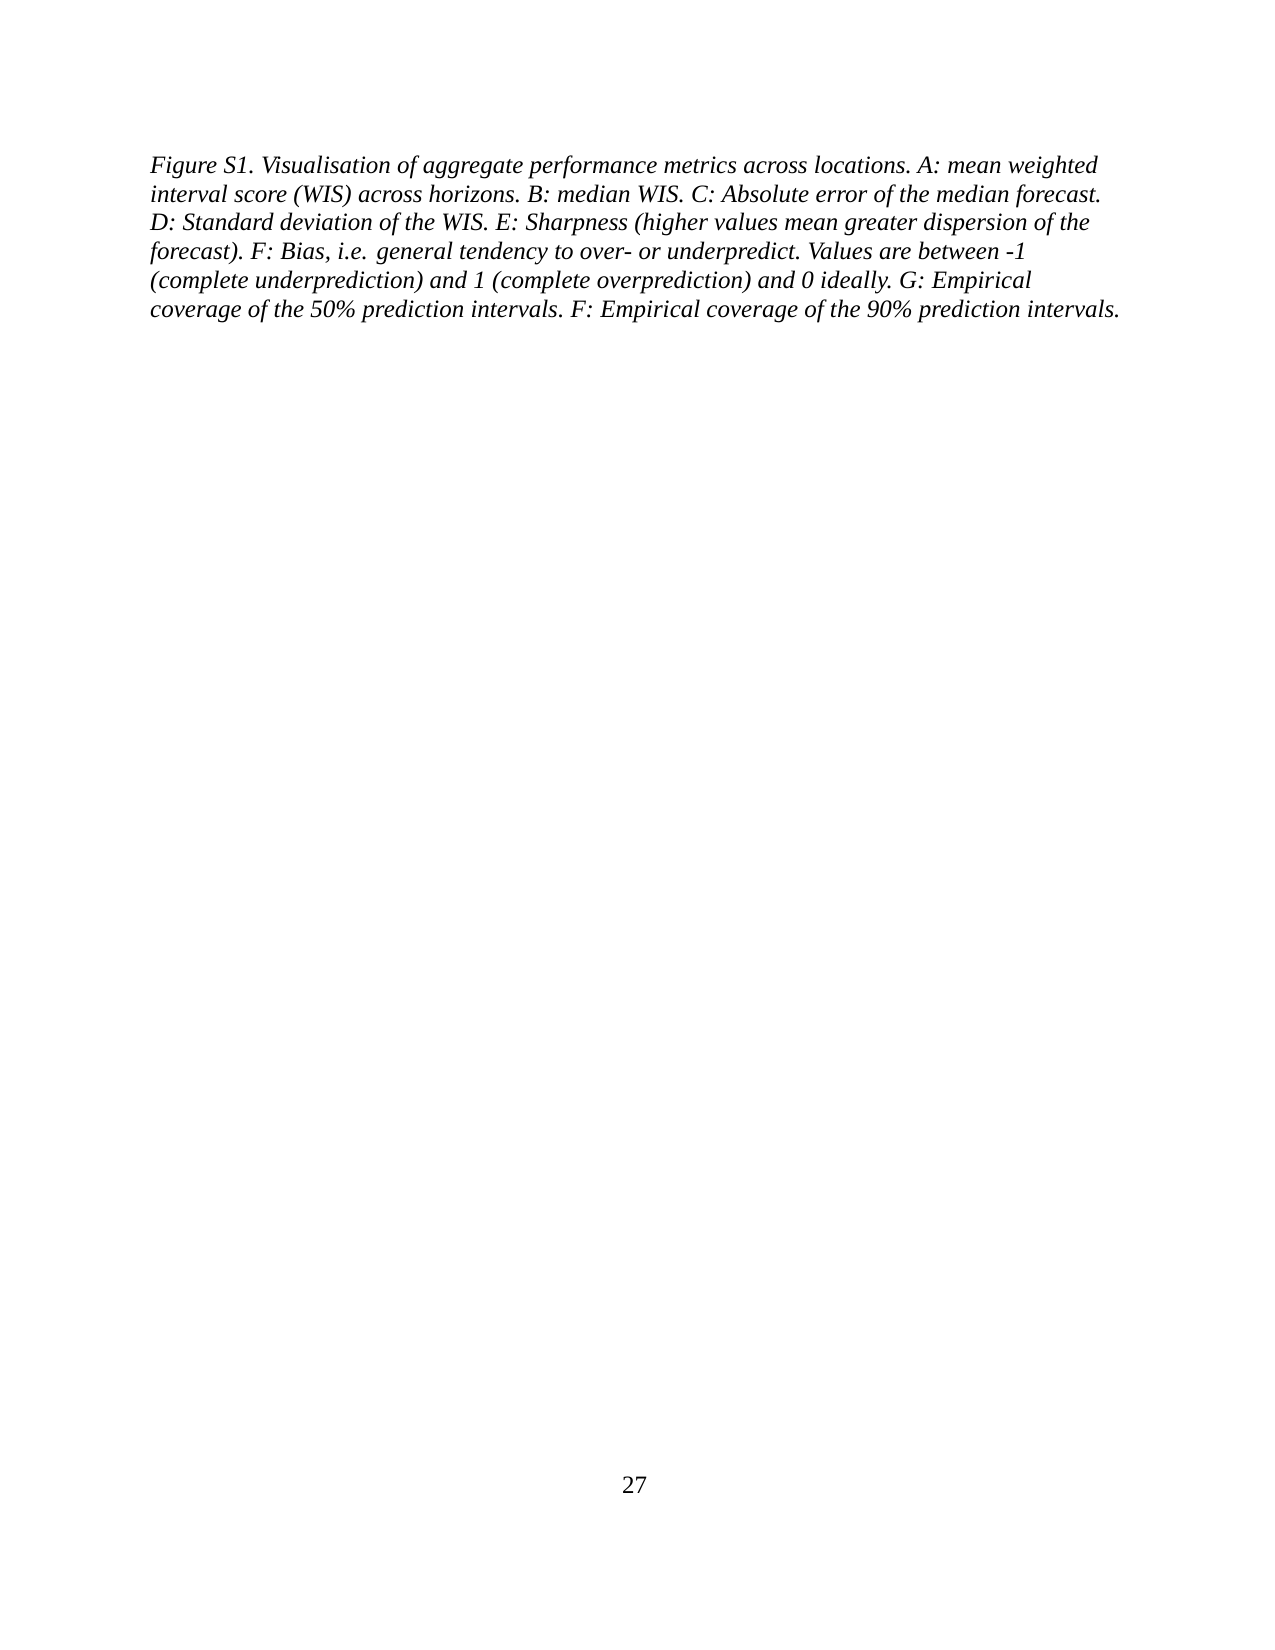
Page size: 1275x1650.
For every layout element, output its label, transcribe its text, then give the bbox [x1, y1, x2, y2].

text Figure S1. Visualisation of aggregate performance metrics across locations. A: mean weighted interval score (WIS) across horizons. B: median WIS. C: Absolute error of the median forecast. D: Standard deviation of the WIS. E: Sharpness (higher values mean greater dispersion of the forecast). F: Bias, i.e. general tendency to over- or underpredict. Values are between -1 (complete underprediction) and 1 (complete overprediction) and 0 ideally. G: Empirical coverage of the 50% prediction intervals. F: Empirical coverage of the 90% prediction intervals. [150, 150, 1125, 322]
